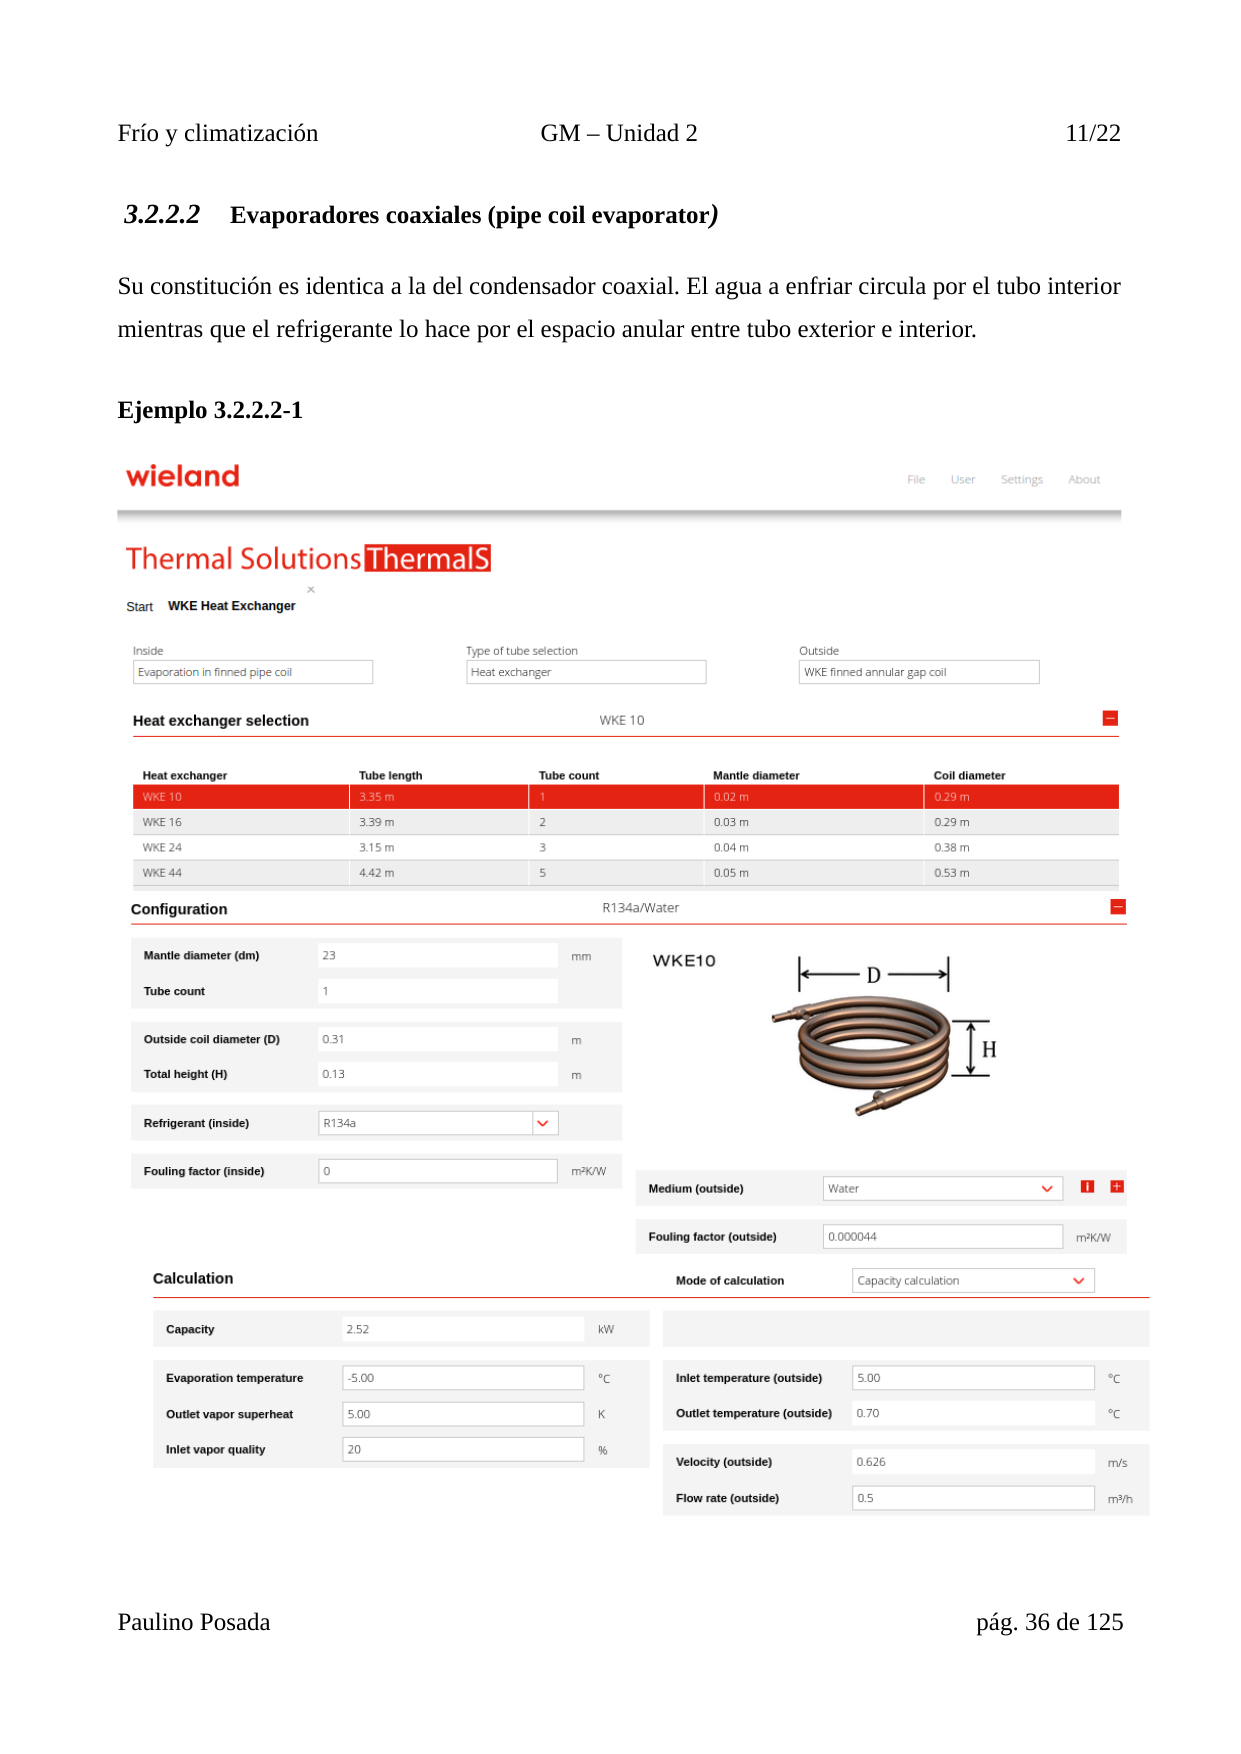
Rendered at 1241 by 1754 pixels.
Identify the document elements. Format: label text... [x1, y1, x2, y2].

text Su constitución es identica a la del condensador coaxial. El agua a enfriar circula por el tubo interior mientras que el refrigerante lo hace por el espacio anular entre tubo exterior e interior. [117, 271, 1123, 343]
text Ejemplo 3.2.2.2-1 [117, 395, 1123, 424]
picture [125, 898, 1130, 1255]
subtitle Evaporadores coaxiales (pipe coil evaporator) [117, 197, 1123, 229]
picture [145, 1266, 1150, 1526]
picture [117, 450, 1122, 891]
